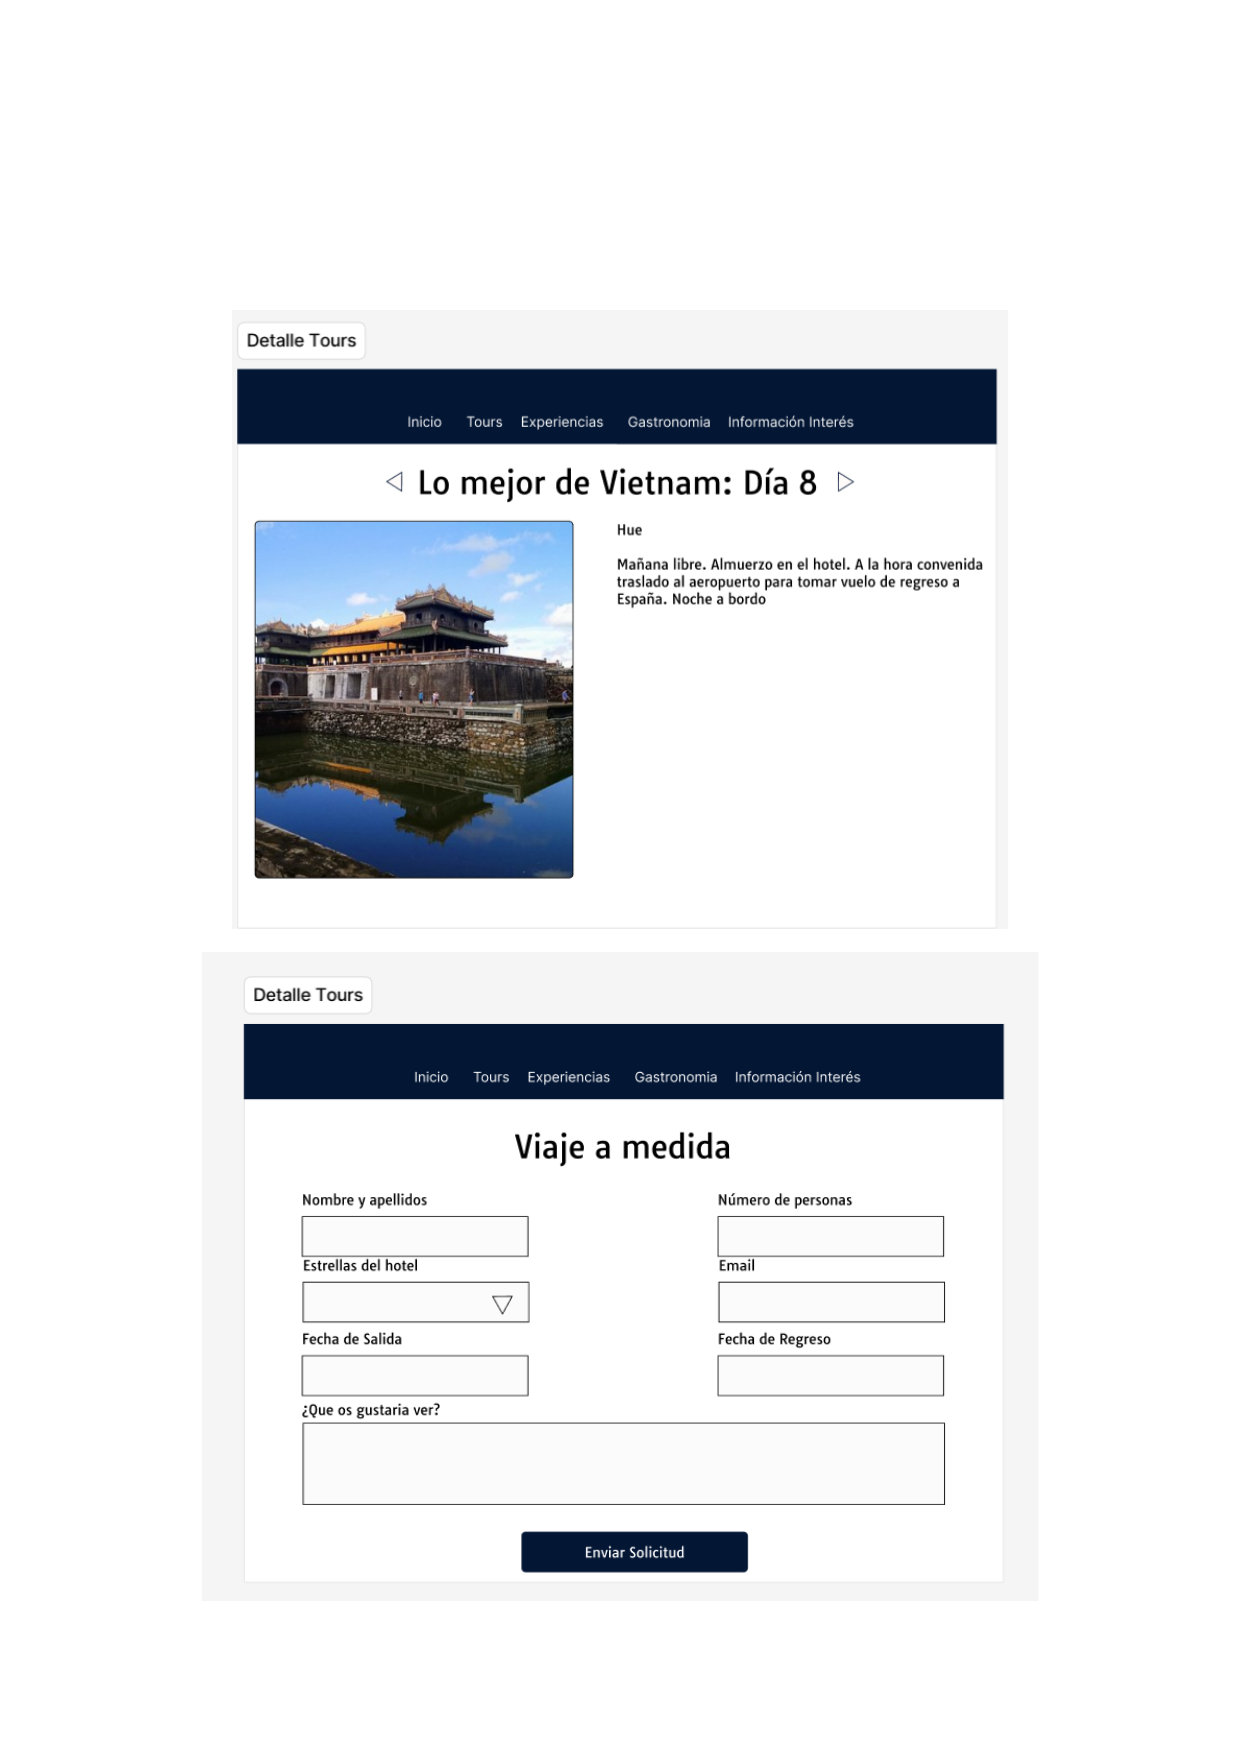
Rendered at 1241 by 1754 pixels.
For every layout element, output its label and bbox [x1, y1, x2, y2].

picture [232, 310, 1009, 929]
picture [201, 952, 1039, 1601]
